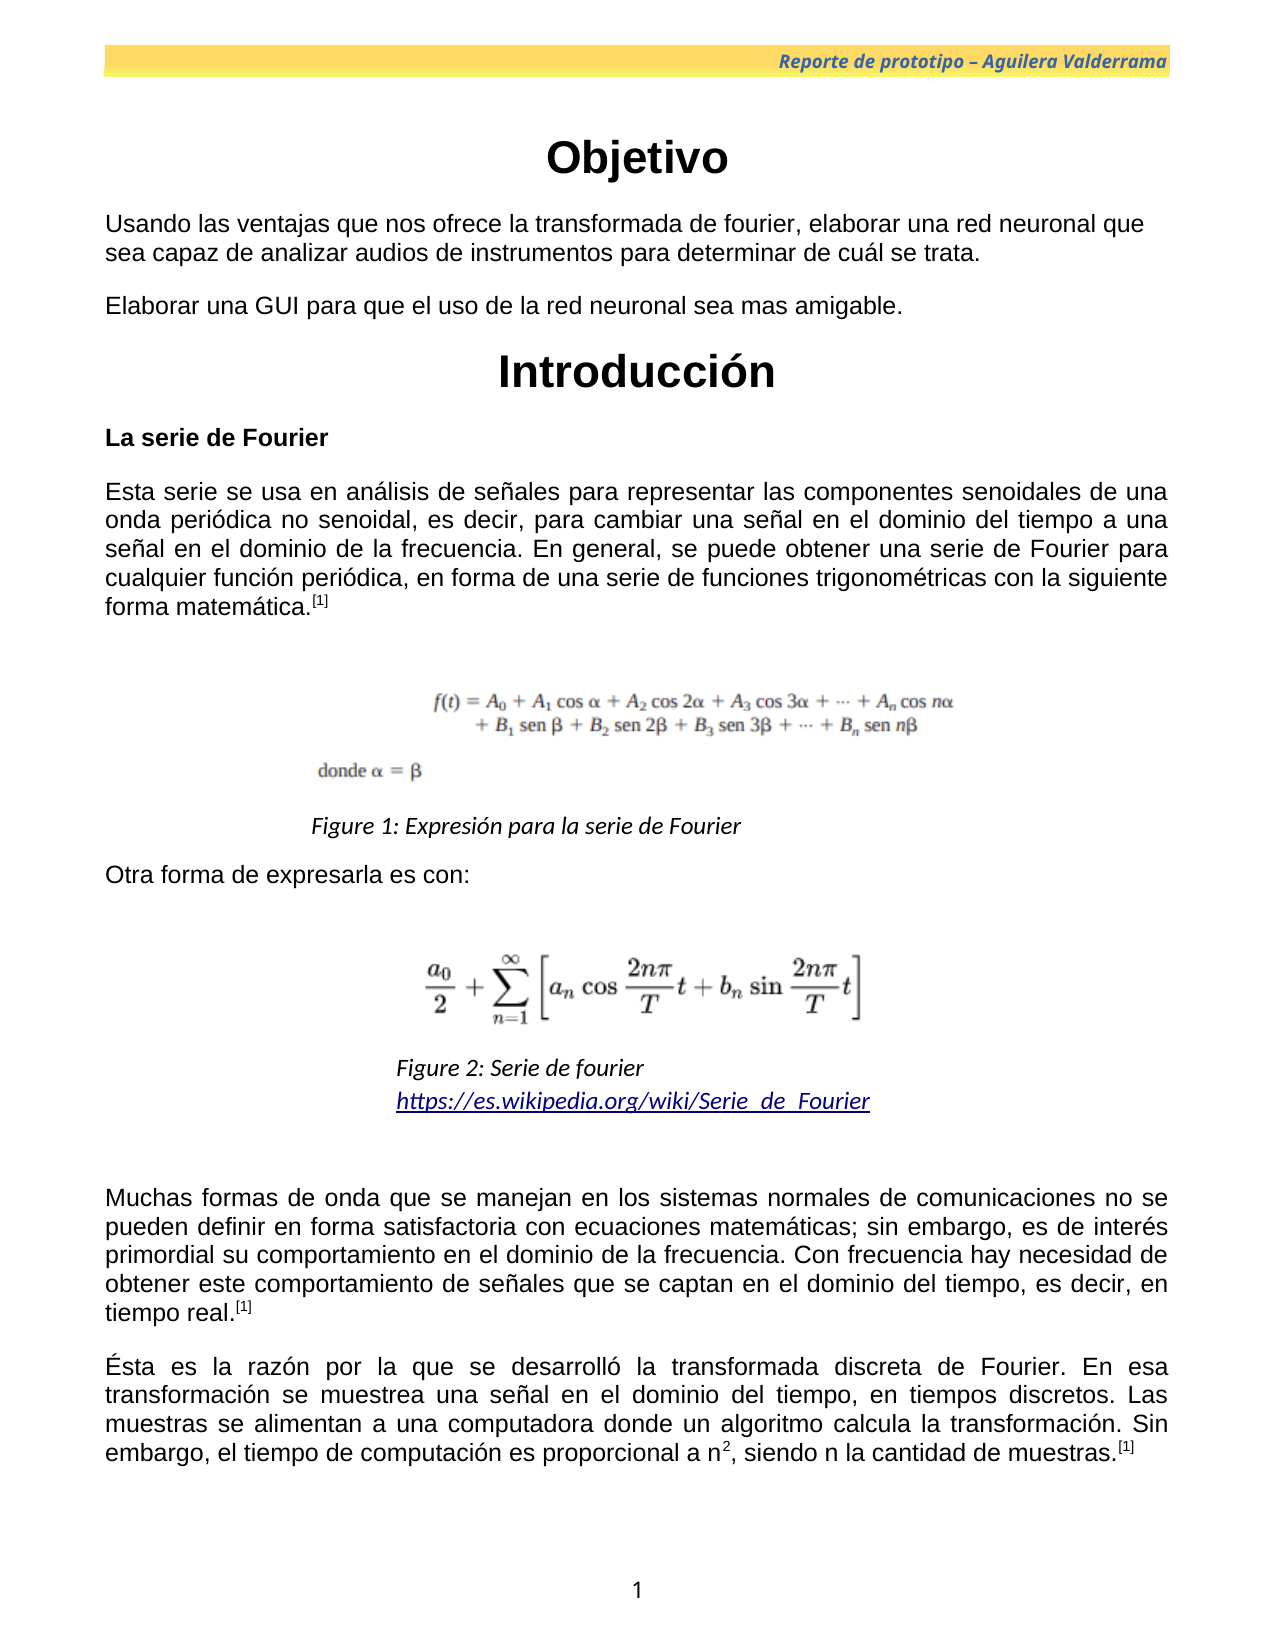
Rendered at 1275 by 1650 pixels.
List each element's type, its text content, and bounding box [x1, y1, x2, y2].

text Ésta es la razón por la que se desarrolló la transformada discreta de Fourier. En esa transformación se muestrea una señal en el dominio del tiempo, en tiempos discretos. Las muestras se alimentan a una computadora donde un algoritmo calcula la transformación. Sin embargo, el tiempo de computación es proporcional a n2, siendo n la cantidad de muestras.[1] [105, 1351, 1170, 1466]
text Usando las ventajas que nos ofrece la transformada de fourier, elaborar una red neuronal que sea capaz de analizar audios de instrumentos para determinar de cuál se trata. [105, 209, 1170, 266]
text Otra forma de expresarla es con: [105, 860, 1170, 889]
picture [311, 681, 964, 796]
text Muchas formas de onda que se manejan en los sistemas normales de comunicaciones no se pueden definir en forma satisfactoria con ecuaciones matemáticas; sin embargo, es de interés primordial su comportamiento en el dominio de la frecuencia. Con frecuencia hay necesidad de obtener este comportamiento de señales que se captan en el dominio del tiempo, es decir, en tiempo real.[1] [105, 1183, 1170, 1326]
text La serie de Fourier [105, 423, 1170, 451]
text Figure 2: Serie de fourier https://es.wikipedia.org/wiki/Serie_de_Fourier [396, 1037, 879, 1115]
text Esta serie se usa en análisis de señales para representar las componentes senoidales de una onda periódica no senoidal, es decir, para cambiar una señal en el dominio del tiempo a una señal en el dominio de la frecuencia. En general, se puede obtener una serie de Fourier para cualquier función periódica, en forma de una serie de funciones trigonométricas con la siguiente forma matemática.[1] [105, 476, 1170, 620]
text Elaborar una GUI para que el uso de la red neuronal sea mas amigable. [105, 291, 1170, 320]
text Objetivo [105, 131, 1170, 184]
text Introducción [105, 345, 1170, 398]
picture [396, 937, 879, 1037]
text Figure 1: Expresión para la serie de Fourier [311, 796, 964, 841]
